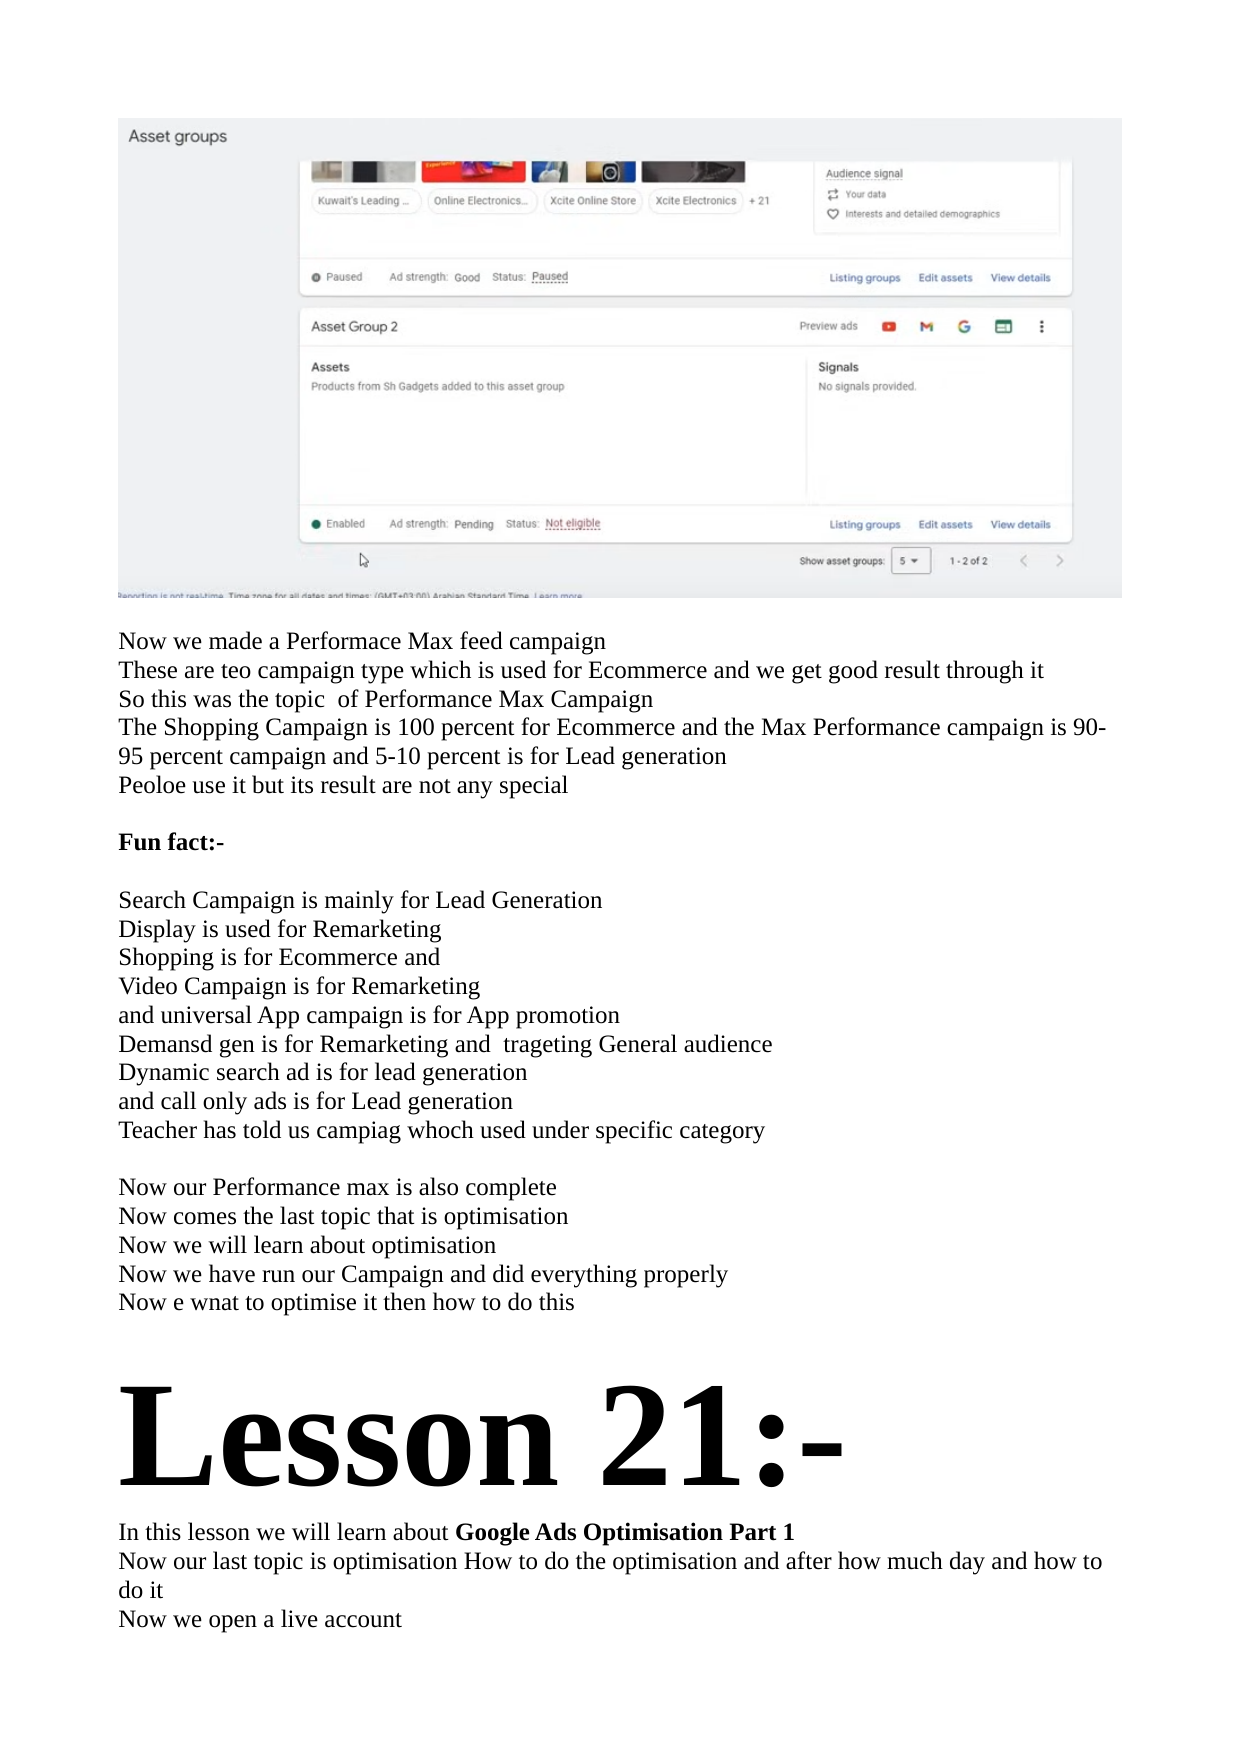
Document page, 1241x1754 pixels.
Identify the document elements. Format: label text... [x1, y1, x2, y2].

text Now we will learn about optimisation [118, 1230, 1122, 1259]
text Lesson 21:- [118, 1345, 1122, 1517]
text Now we open a live account [118, 1604, 1122, 1632]
text Now we made a Performace Max feed campaign [118, 626, 1122, 655]
text Peoloe use it but its result are not any special [118, 770, 1122, 799]
text In this lesson we will learn about Google Ads Optimisation Part 1 [118, 1517, 1122, 1546]
text and call only ads is for Lead generation [118, 1086, 1122, 1115]
text Fun fact:- [118, 827, 1122, 856]
text Video Campaign is for Remarketing [118, 971, 1122, 1000]
text Dynamic search ad is for lead generation [118, 1057, 1122, 1086]
text Demansd gen is for Remarketing and trageting General audience [118, 1029, 1122, 1057]
text Now e wnat to optimise it then how to do this [118, 1287, 1122, 1316]
text and universal App campaign is for App promotion [118, 1000, 1122, 1029]
text The Shopping Campaign is 100 percent for Ecommerce and the Max Performance campaign is 90-95 percent campaign and 5-10 percent is for Lead generation [118, 712, 1122, 770]
text Now comes the last topic that is optimisation [118, 1201, 1122, 1230]
text Search Campaign is mainly for Lead Generation [118, 885, 1122, 914]
text So this was the topic of Performance Max Campaign [118, 684, 1122, 712]
text Now our Performance max is also complete [118, 1172, 1122, 1201]
text Now our last topic is optimisation How to do the optimisation and after how much day and how to do it [118, 1546, 1122, 1604]
text Display is used for Remarketing [118, 914, 1122, 942]
text These are teo campaign type which is used for Ecommerce and we get good result through it [118, 655, 1122, 684]
text Shopping is for Ecommerce and [118, 942, 1122, 971]
text Now we have run our Campaign and did everything properly [118, 1259, 1122, 1287]
picture [118, 118, 1122, 598]
text Teacher has told us campiag whoch used under specific category [118, 1115, 1122, 1144]
